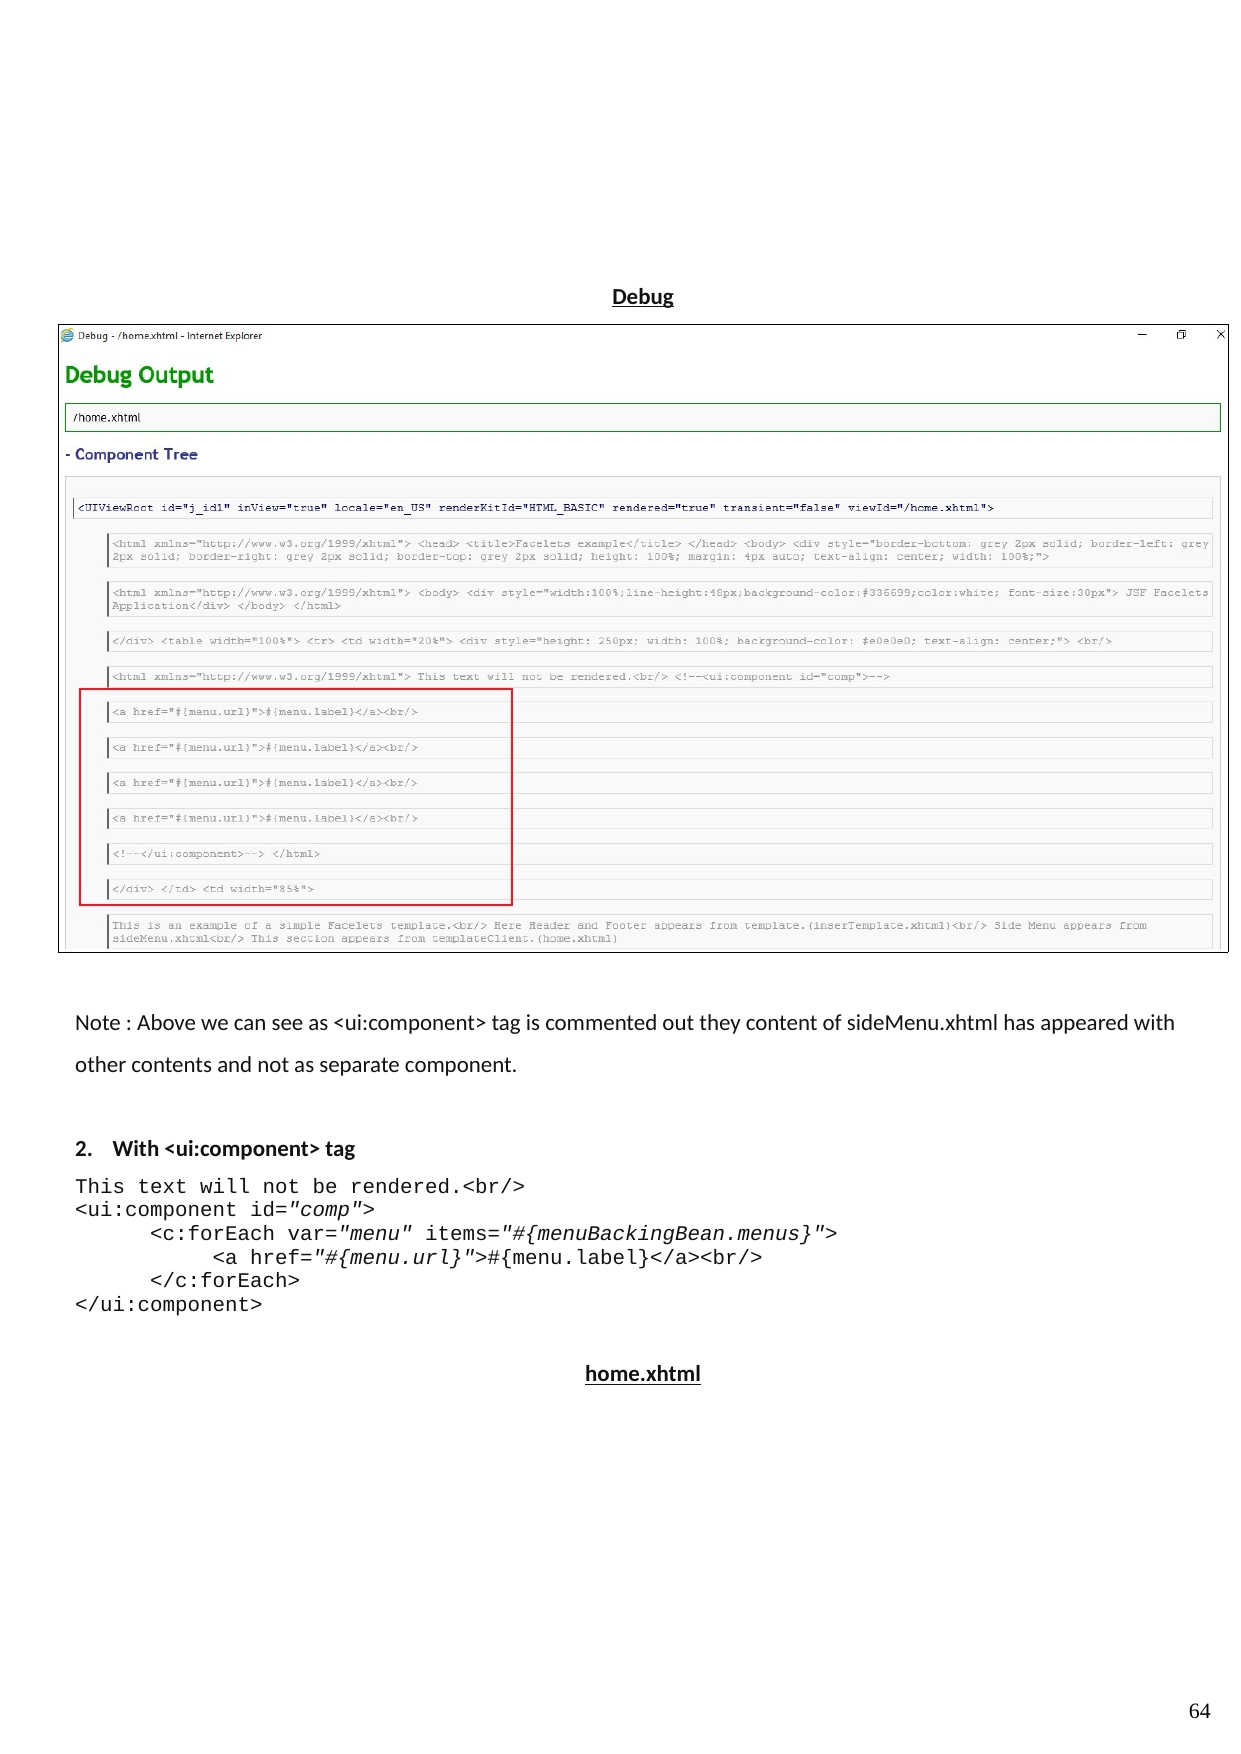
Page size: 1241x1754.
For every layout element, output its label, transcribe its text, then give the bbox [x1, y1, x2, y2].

text 2. With <ui:component> tag [75, 1134, 1211, 1162]
text </c:forEach> [75, 1270, 1211, 1294]
text Note : Above we can see as <ui:component> tag is commented out they content of sideMenu.xhtml has appeared with other contents and not as separate component. [75, 1008, 1211, 1078]
text </ui:component> [75, 1294, 1211, 1318]
text home.xhtml [75, 1359, 1211, 1388]
text <ui:component id="comp"> [75, 1199, 1211, 1223]
text Debug [75, 282, 1211, 310]
picture [60, 326, 1225, 949]
text <a href="#{menu.url}">#{menu.label}</a><br/> [75, 1247, 1211, 1270]
text <c:forEach var="menu" items="#{menuBackingBean.menus}"> [75, 1223, 1211, 1247]
text This text will not be rendered.<br/> [75, 1176, 1211, 1199]
